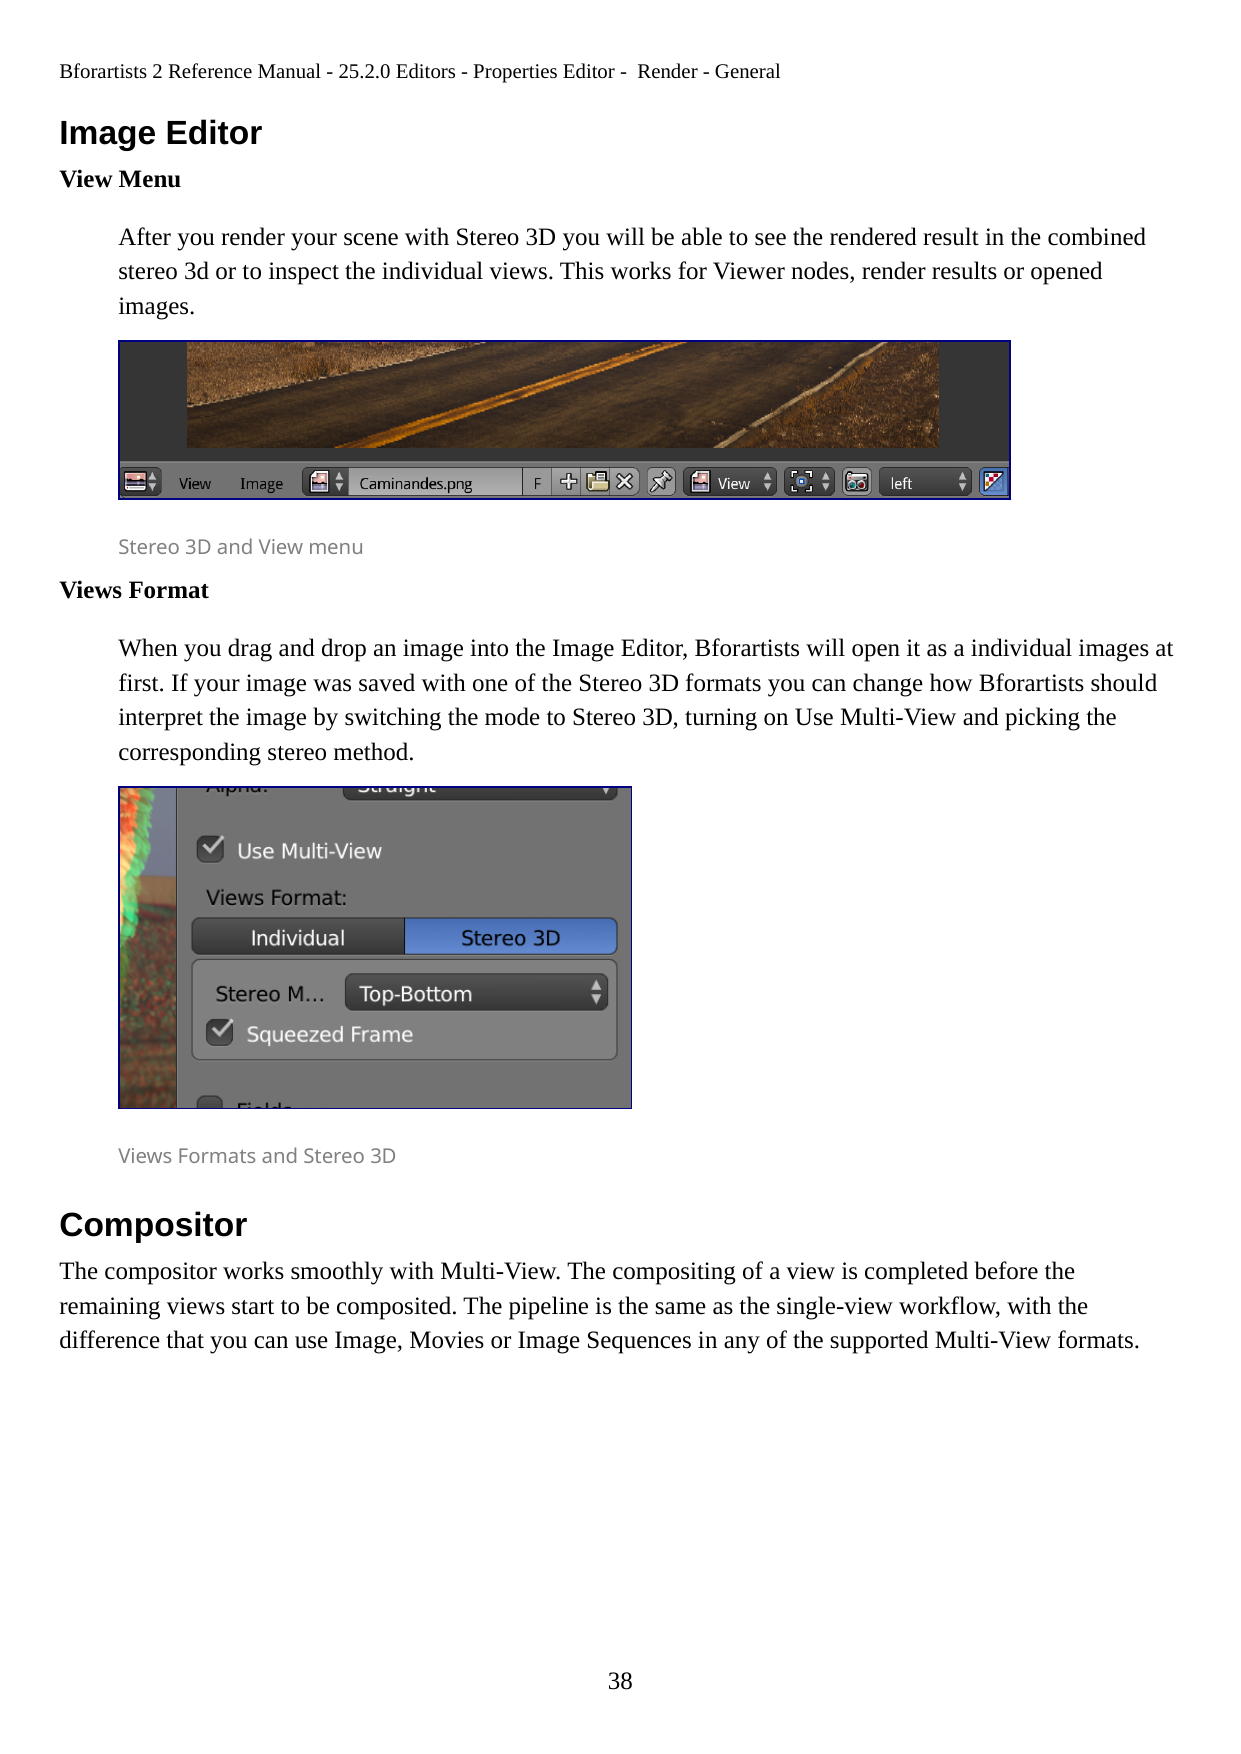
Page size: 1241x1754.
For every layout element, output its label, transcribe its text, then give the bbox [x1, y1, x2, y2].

subtitle View Menu [59, 164, 1181, 192]
subtitle Image Editor [59, 113, 1181, 151]
text When you drag and drop an image into the Image Editor, Bforartists will open it as a individual images at first. If your image was saved with one of the Stereo 3D formats you can change how Bforartists should interpret the image by switching the mode to Stereo 3D, turning on Use Multi-View and picking the corresponding stereo method. [118, 633, 1181, 766]
subtitle Compositor [59, 1205, 1181, 1244]
text The compositor works smoothly with Multi-View. The compositing of a view is completed before the remaining views start to be composited. The pipeline is the same as the single-view workflow, with the difference that you can use Image, Movies or Image Sequences in any of the supported Multi-View formats. [59, 1256, 1181, 1354]
picture [120, 342, 1009, 498]
picture [120, 788, 631, 1108]
text After you render your scene with Stereo 3D you will be able to see the rendered result in the combined stereo 3d or to inspect the individual views. This works for Viewer nodes, render results or opened images. [118, 222, 1181, 320]
text Stereo 3D and View menu [118, 529, 1181, 561]
text Views Formats and Stereo 3D [118, 1138, 1181, 1170]
subtitle Views Format [59, 575, 1181, 604]
